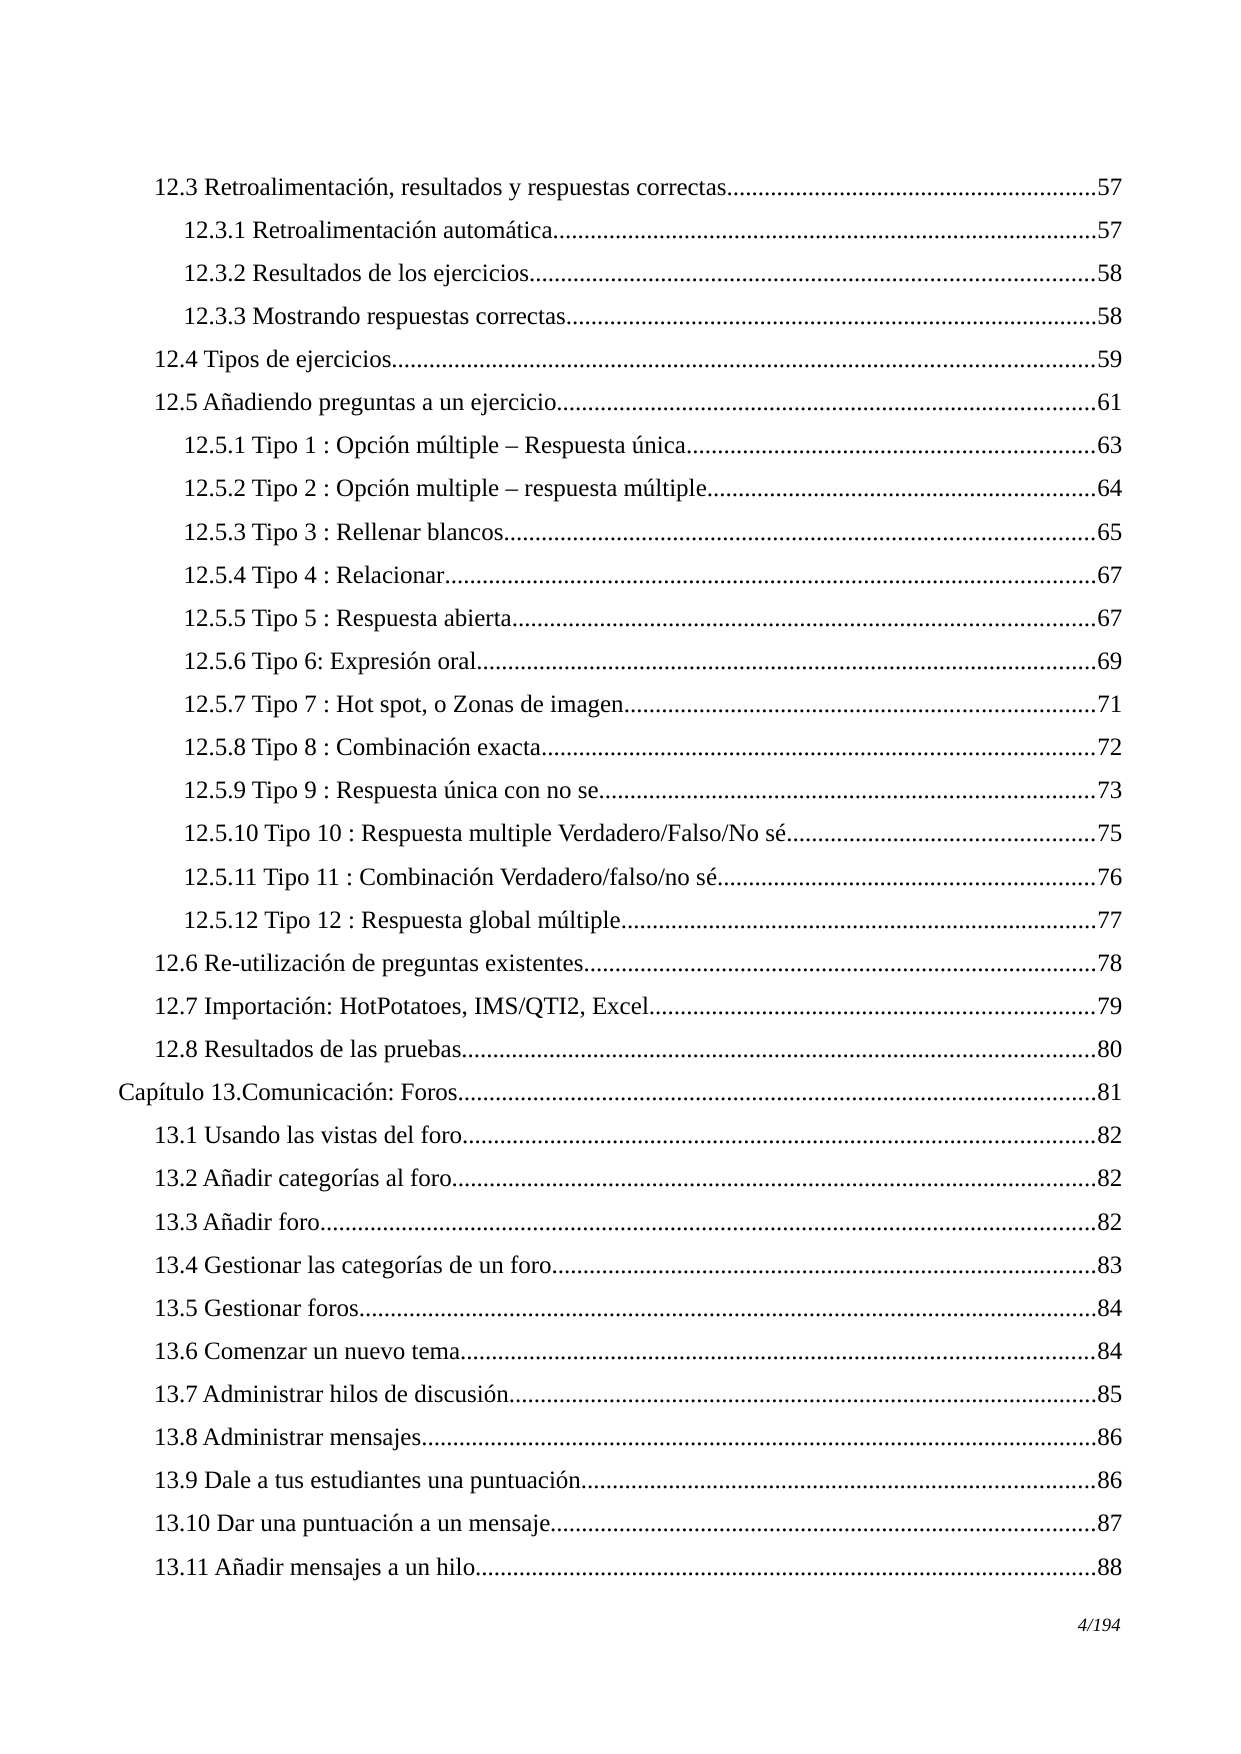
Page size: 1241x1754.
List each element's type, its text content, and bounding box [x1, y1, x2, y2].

text 12.5.6 Tipo 6: Expresión oral 69 [177, 646, 1122, 675]
text 12.5.11 Tipo 11 : Combinación Verdadero/falso/no sé 76 [177, 862, 1122, 890]
text 12.5.8 Tipo 8 : Combinación exacta 72 [177, 732, 1122, 761]
text 12.5.4 Tipo 4 : Relacionar 67 [177, 560, 1122, 588]
text 13.2 Añadir categorías al foro 82 [148, 1163, 1122, 1192]
text 12.8 Resultados de las pruebas 80 [148, 1034, 1122, 1063]
text 13.8 Administrar mensajes 86 [148, 1422, 1122, 1451]
text 12.3.2 Resultados de los ejercicios 58 [177, 258, 1122, 287]
text 12.5.2 Tipo 2 : Opción multiple – respuesta múltiple 64 [177, 473, 1122, 502]
text 12.3.3 Mostrando respuestas correctas 58 [177, 301, 1122, 330]
text 13.3 Añadir foro 82 [148, 1207, 1122, 1235]
text Capítulo 13.Comunicación: Foros 81 [118, 1077, 1122, 1106]
text 13.6 Comenzar un nuevo tema 84 [148, 1336, 1122, 1365]
text 13.10 Dar una puntuación a un mensaje 87 [148, 1508, 1122, 1537]
text 12.4 Tipos de ejercicios 59 [148, 344, 1122, 373]
text 12.5.12 Tipo 12 : Respuesta global múltiple 77 [177, 905, 1122, 933]
text 12.3 Retroalimentación, resultados y respuestas correctas 57 [148, 172, 1122, 200]
text 13.7 Administrar hilos de discusión 85 [148, 1379, 1122, 1408]
text 12.3.1 Retroalimentación automática 57 [177, 215, 1122, 243]
text 12.5.3 Tipo 3 : Rellenar blancos 65 [177, 517, 1122, 545]
text 12.7 Importación: HotPotatoes, IMS/QTI2, Excel 79 [148, 991, 1122, 1020]
text 12.5 Añadiendo preguntas a un ejercicio 61 [148, 387, 1122, 416]
text 13.5 Gestionar foros 84 [148, 1293, 1122, 1322]
text 12.5.5 Tipo 5 : Respuesta abierta 67 [177, 603, 1122, 632]
text 12.5.7 Tipo 7 : Hot spot, o Zonas de imagen 71 [177, 689, 1122, 718]
text 13.4 Gestionar las categorías de un foro 83 [148, 1250, 1122, 1278]
text 12.5.10 Tipo 10 : Respuesta multiple Verdadero/Falso/No sé 75 [177, 818, 1122, 847]
text 12.5.1 Tipo 1 : Opción múltiple – Respuesta única 63 [177, 430, 1122, 459]
text 12.6 Re-utilización de preguntas existentes 78 [148, 948, 1122, 977]
text 13.1 Usando las vistas del foro 82 [148, 1120, 1122, 1149]
text 13.9 Dale a tus estudiantes una puntuación 86 [148, 1465, 1122, 1494]
text 13.11 Añadir mensajes a un hilo 88 [148, 1552, 1122, 1580]
text 12.5.9 Tipo 9 : Respuesta única con no se 73 [177, 775, 1122, 804]
